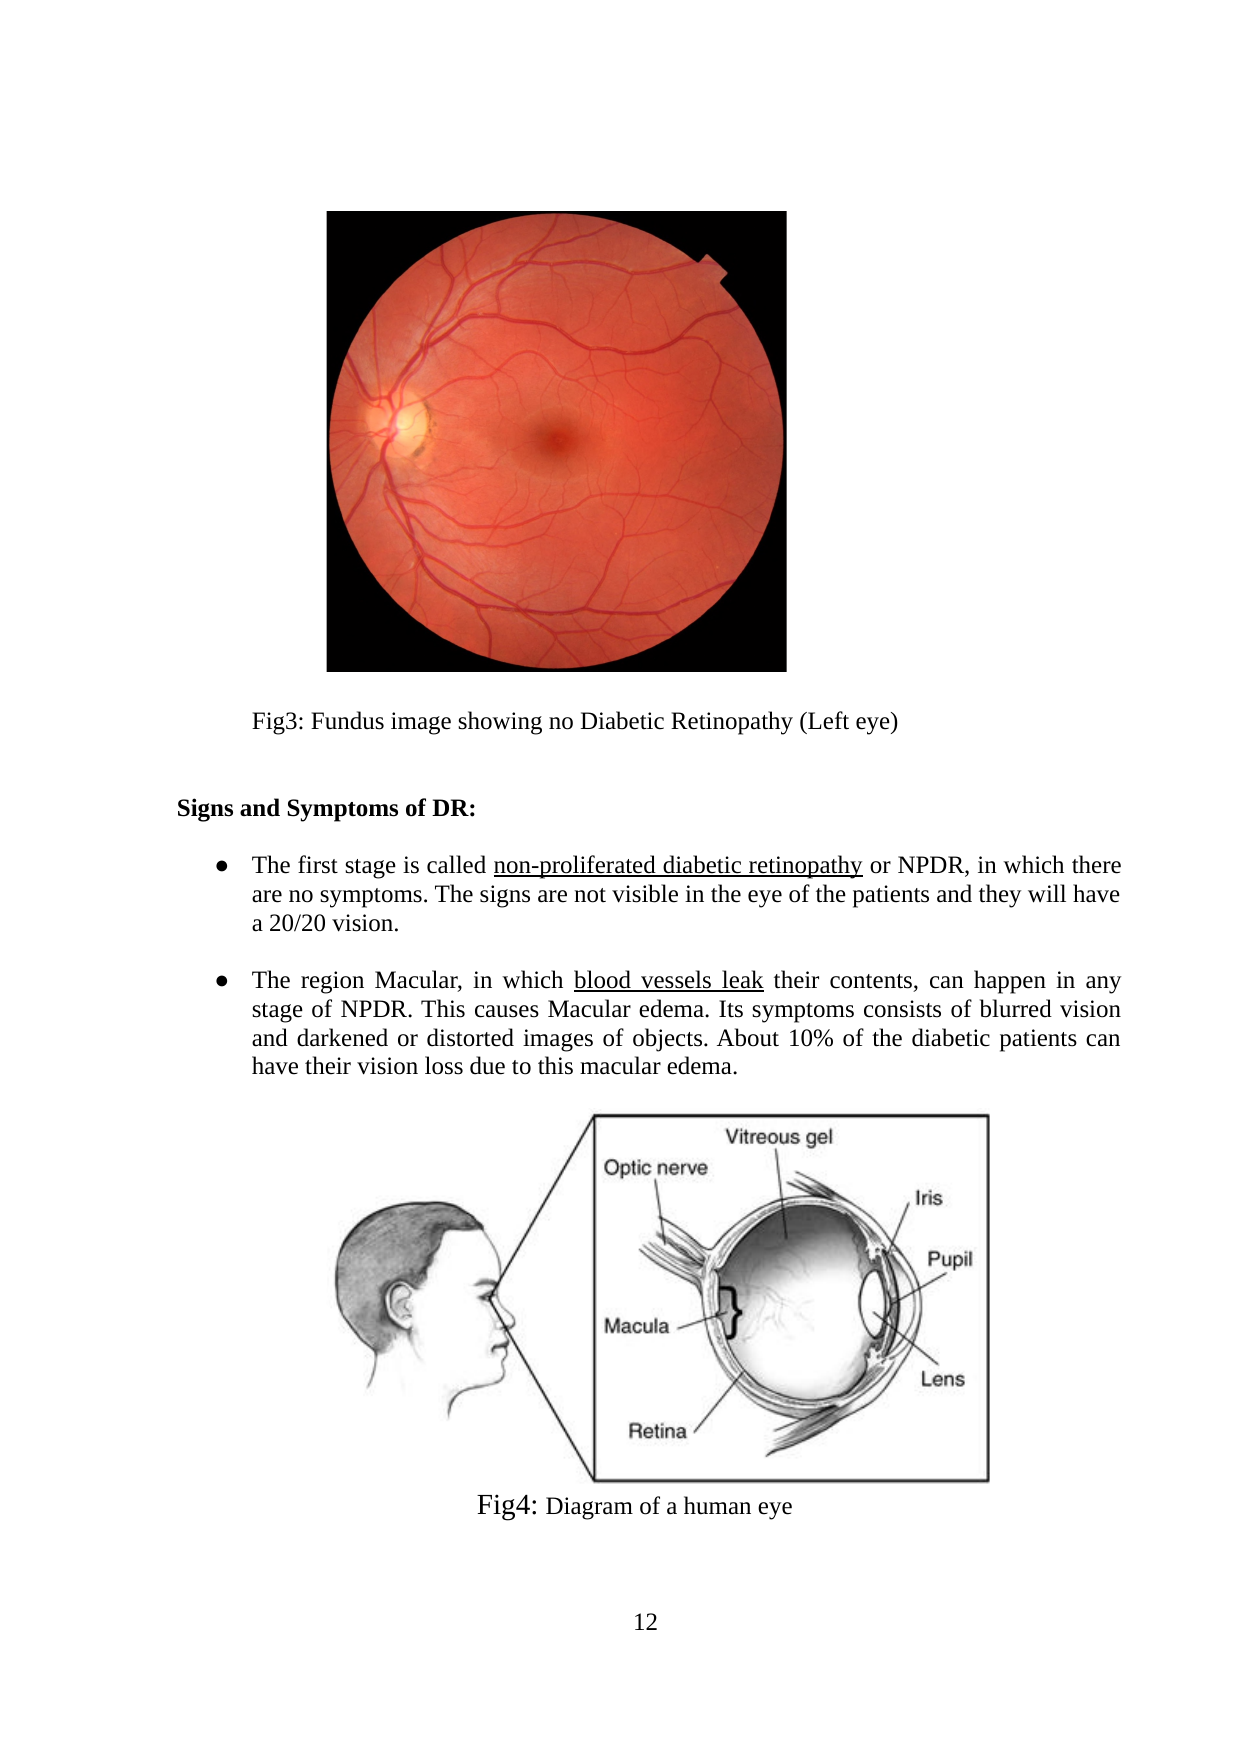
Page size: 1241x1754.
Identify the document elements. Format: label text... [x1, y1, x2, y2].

list The first stage is called non-proliferated diabetic retinopathy or NPDR, in which there are no symptoms. The signs are not visible in the eye of the patients and they will have a 20/20 vision. [214, 850, 1122, 936]
picture [326, 1108, 993, 1487]
text Fig3: Fundus image showing no Diabetic Retinopathy (Left eye) [177, 706, 1122, 735]
text Signs and Symptoms of DR: [177, 793, 1122, 821]
text Fig4: Diagram of a human eye [177, 1487, 1122, 1521]
list The region Macular, in which blood vessels leak their contents, can happen in any stage of NPDR. This causes Macular edema. Its symptoms consists of blurred vision and darkened or distorted images of objects. About 10% of the diabetic patients can have their vision loss due to this macular edema. [214, 965, 1122, 1080]
picture [326, 211, 787, 672]
